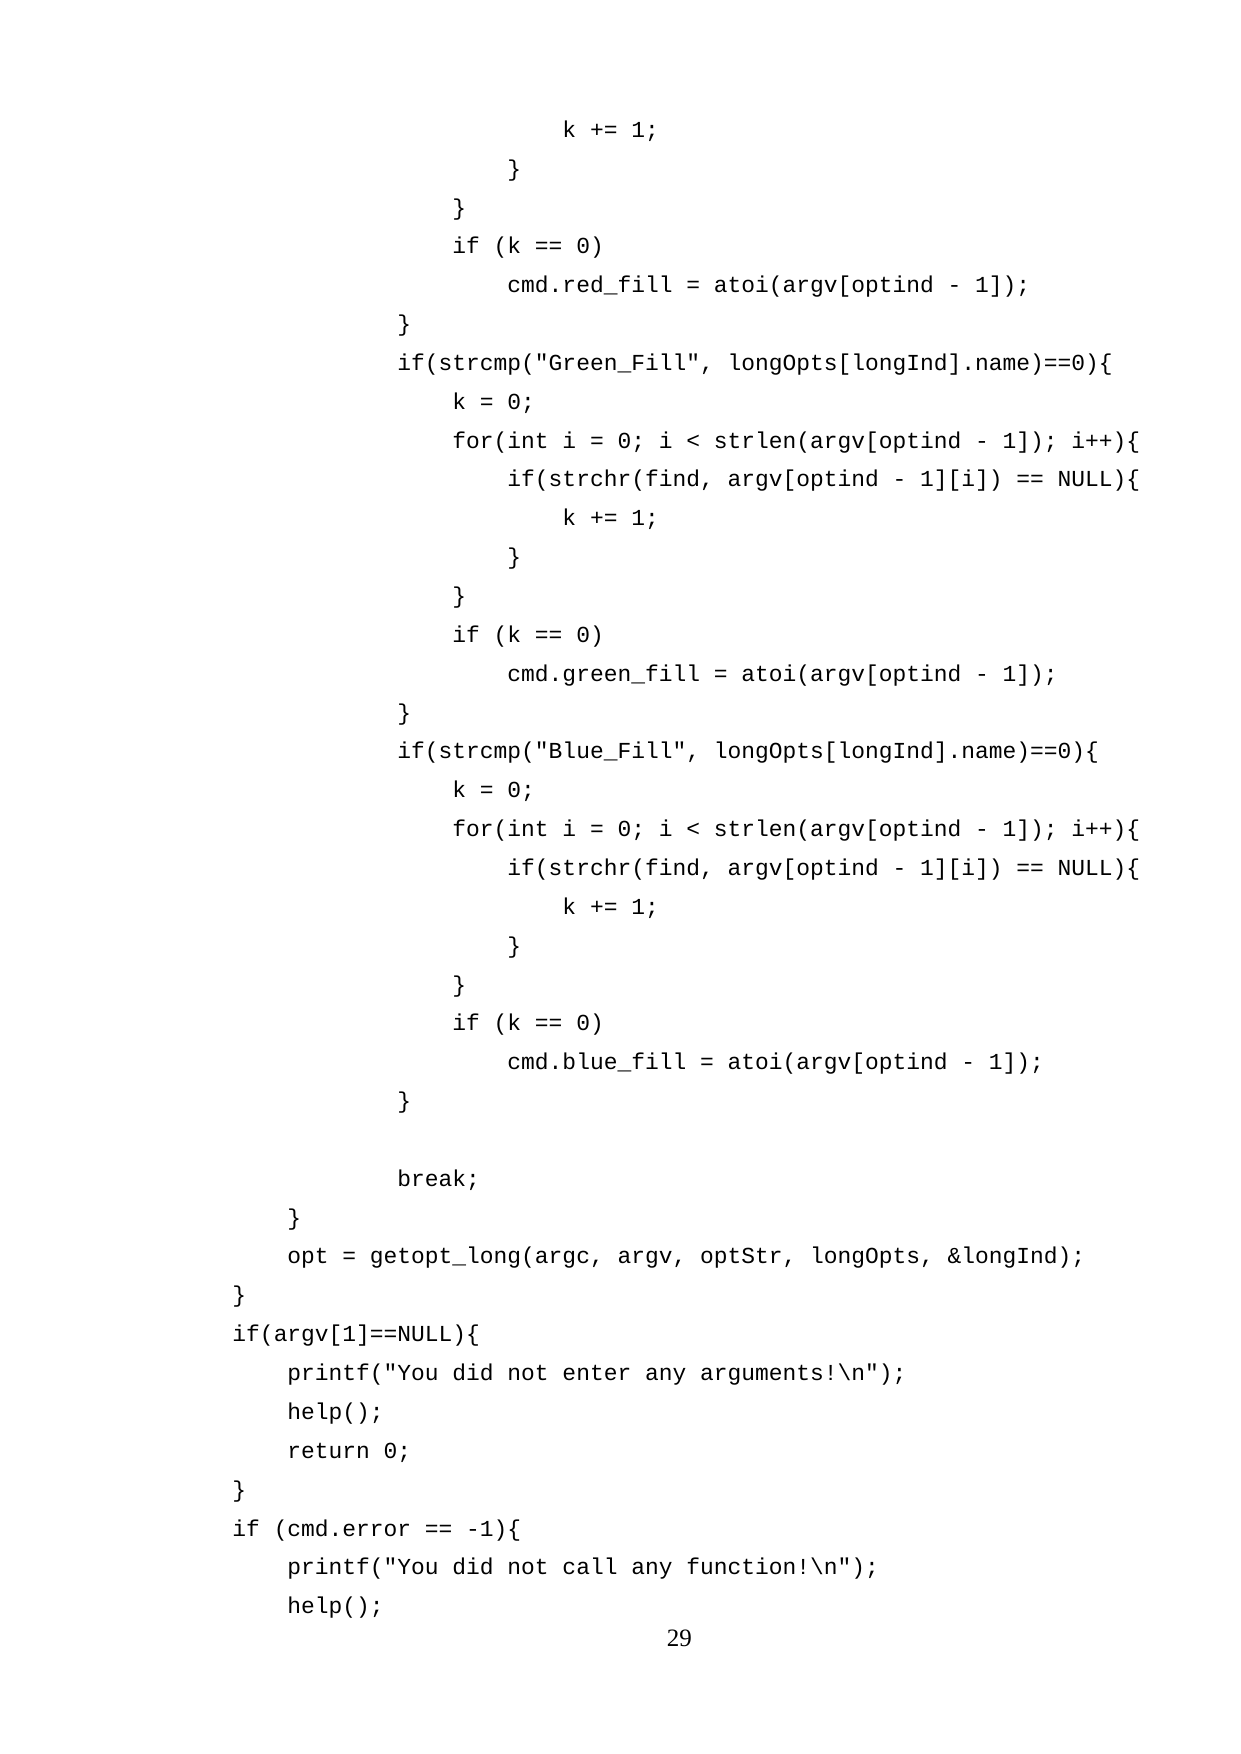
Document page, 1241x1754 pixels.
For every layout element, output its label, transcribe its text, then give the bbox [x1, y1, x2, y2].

text } [177, 546, 1181, 571]
text k = 0; [177, 779, 1181, 804]
text for(int i = 0; i < strlen(argv[optind - 1]); i++){ [177, 817, 1181, 843]
text } [177, 973, 1181, 999]
text } [177, 1206, 1181, 1232]
text } [177, 1478, 1181, 1504]
text printf("You did not call any function!\n"); [177, 1556, 1181, 1582]
text if(strcmp("Blue_Fill", longOpts[longInd].name)==0){ [177, 740, 1181, 766]
text if(argv[1]==NULL){ [177, 1323, 1181, 1348]
text help(); [177, 1594, 1181, 1621]
text } [177, 312, 1181, 338]
text printf("You did not enter any arguments!\n"); [177, 1361, 1181, 1387]
text if (k == 0) [177, 1012, 1181, 1038]
text if (cmd.error == -1){ [177, 1517, 1181, 1543]
text k += 1; [177, 895, 1181, 921]
text } [177, 196, 1181, 222]
text if(strchr(find, argv[optind - 1][i]) == NULL){ [177, 856, 1181, 882]
text if(strcmp("Green_Fill", longOpts[longInd].name)==0){ [177, 351, 1181, 377]
text } [177, 1284, 1181, 1310]
text break; [177, 1167, 1181, 1193]
text } [177, 157, 1181, 183]
text opt = getopt_long(argc, argv, optStr, longOpts, &longInd); [177, 1245, 1181, 1271]
text k += 1; [177, 507, 1181, 533]
text if (k == 0) [177, 235, 1181, 261]
text if(strchr(find, argv[optind - 1][i]) == NULL){ [177, 468, 1181, 494]
text if (k == 0) [177, 623, 1181, 649]
text cmd.blue_fill = atoi(argv[optind - 1]); [177, 1051, 1181, 1077]
text cmd.green_fill = atoi(argv[optind - 1]); [177, 662, 1181, 688]
text } [177, 701, 1181, 727]
text } [177, 584, 1181, 610]
text } [177, 1089, 1181, 1115]
text } [177, 934, 1181, 960]
text cmd.red_fill = atoi(argv[optind - 1]); [177, 273, 1181, 299]
text return 0; [177, 1439, 1181, 1465]
text help(); [177, 1400, 1181, 1426]
text k += 1; [177, 118, 1181, 144]
text k = 0; [177, 390, 1181, 416]
text for(int i = 0; i < strlen(argv[optind - 1]); i++){ [177, 429, 1181, 455]
